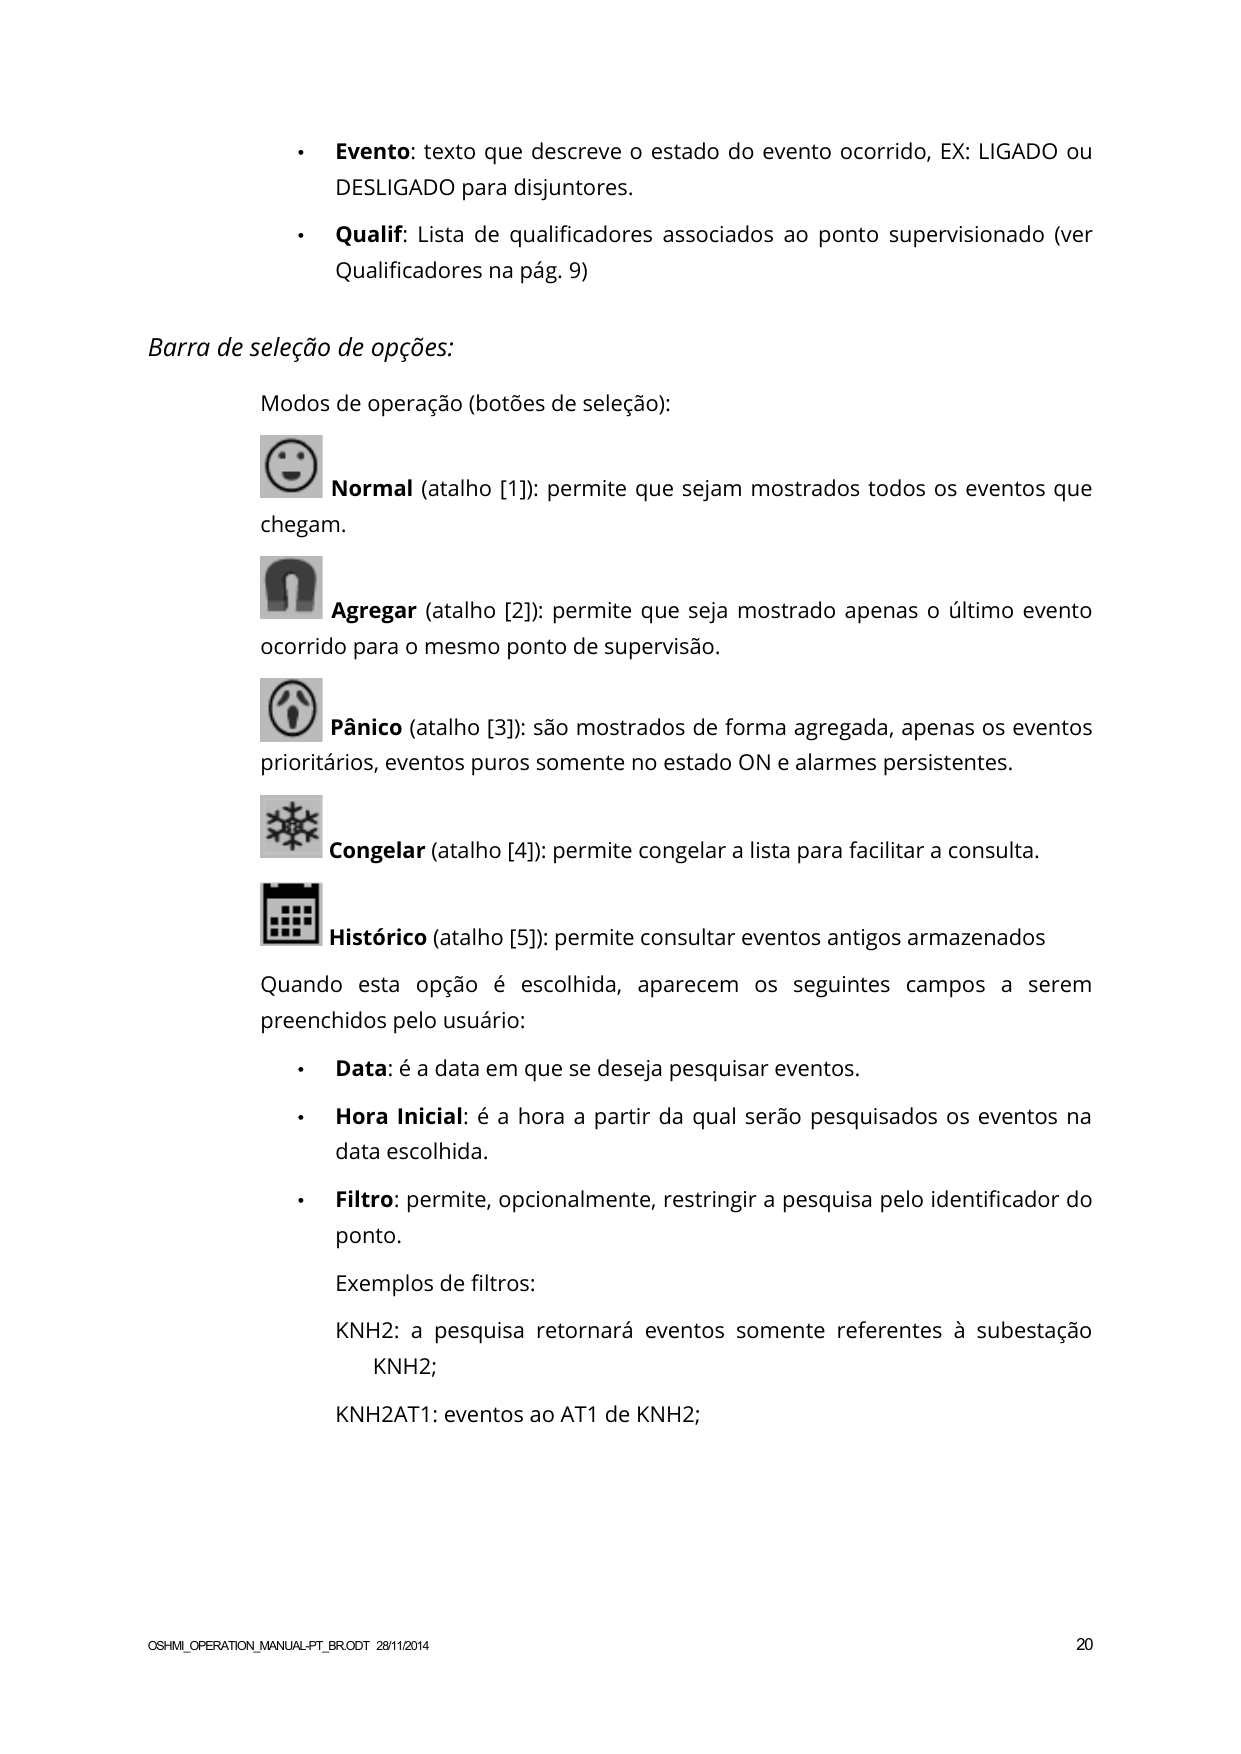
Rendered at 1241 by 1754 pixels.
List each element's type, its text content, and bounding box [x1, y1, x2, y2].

picture [260, 882, 323, 946]
list Data: é a data em que se deseja pesquisar eventos. [298, 1053, 1093, 1083]
text KNH2AT1: eventos ao AT1 de KNH2; [335, 1399, 1093, 1428]
text Exemplos de filtros: [335, 1267, 1093, 1297]
picture [260, 678, 323, 742]
list Evento: texto que descreve o estado do evento ocorrido, EX: LIGADO ou DESLIGADO para disjuntores. [298, 136, 1093, 201]
list Qualif: Lista de qualificadores associados ao ponto supervisionado (ver Qualificadores na pág. 9) [298, 219, 1093, 285]
text Agregar (atalho [2]): permite que seja mostrado apenas o último evento ocorrido para o mesmo ponto de supervisão. [260, 556, 1093, 661]
text KNH2: a pesquisa retornará eventos somente referentes à subestação KNH2; [335, 1315, 1093, 1381]
text Quando esta opção é escolhida, aparecem os seguintes campos a serem preenchidos pelo usuário: [260, 969, 1093, 1035]
text Congelar (atalho [4]): permite congelar a lista para facilitar a consulta. [260, 795, 1093, 865]
text Modos de operação (botões de seleção): [260, 388, 1093, 417]
text Normal (atalho [1]): permite que sejam mostrados todos os eventos que chegam. [260, 435, 1093, 538]
text Pânico (atalho [3]): são mostrados de forma agregada, apenas os eventos prioritários, eventos puros somente no estado ON e alarmes persistentes. [260, 679, 1093, 777]
list Filtro: permite, opcionalmente, restringir a pesquisa pelo identificador do ponto. [298, 1184, 1093, 1249]
picture [260, 435, 323, 498]
text Histórico (atalho [5]): permite consultar eventos antigos armazenados [260, 883, 1093, 952]
picture [260, 556, 323, 619]
list Hora Inicial: é a hora a partir da qual serão pesquisados os eventos na data escolhida. [298, 1101, 1093, 1166]
picture [260, 795, 323, 858]
subtitle Barra de seleção de opções: [148, 330, 1093, 364]
